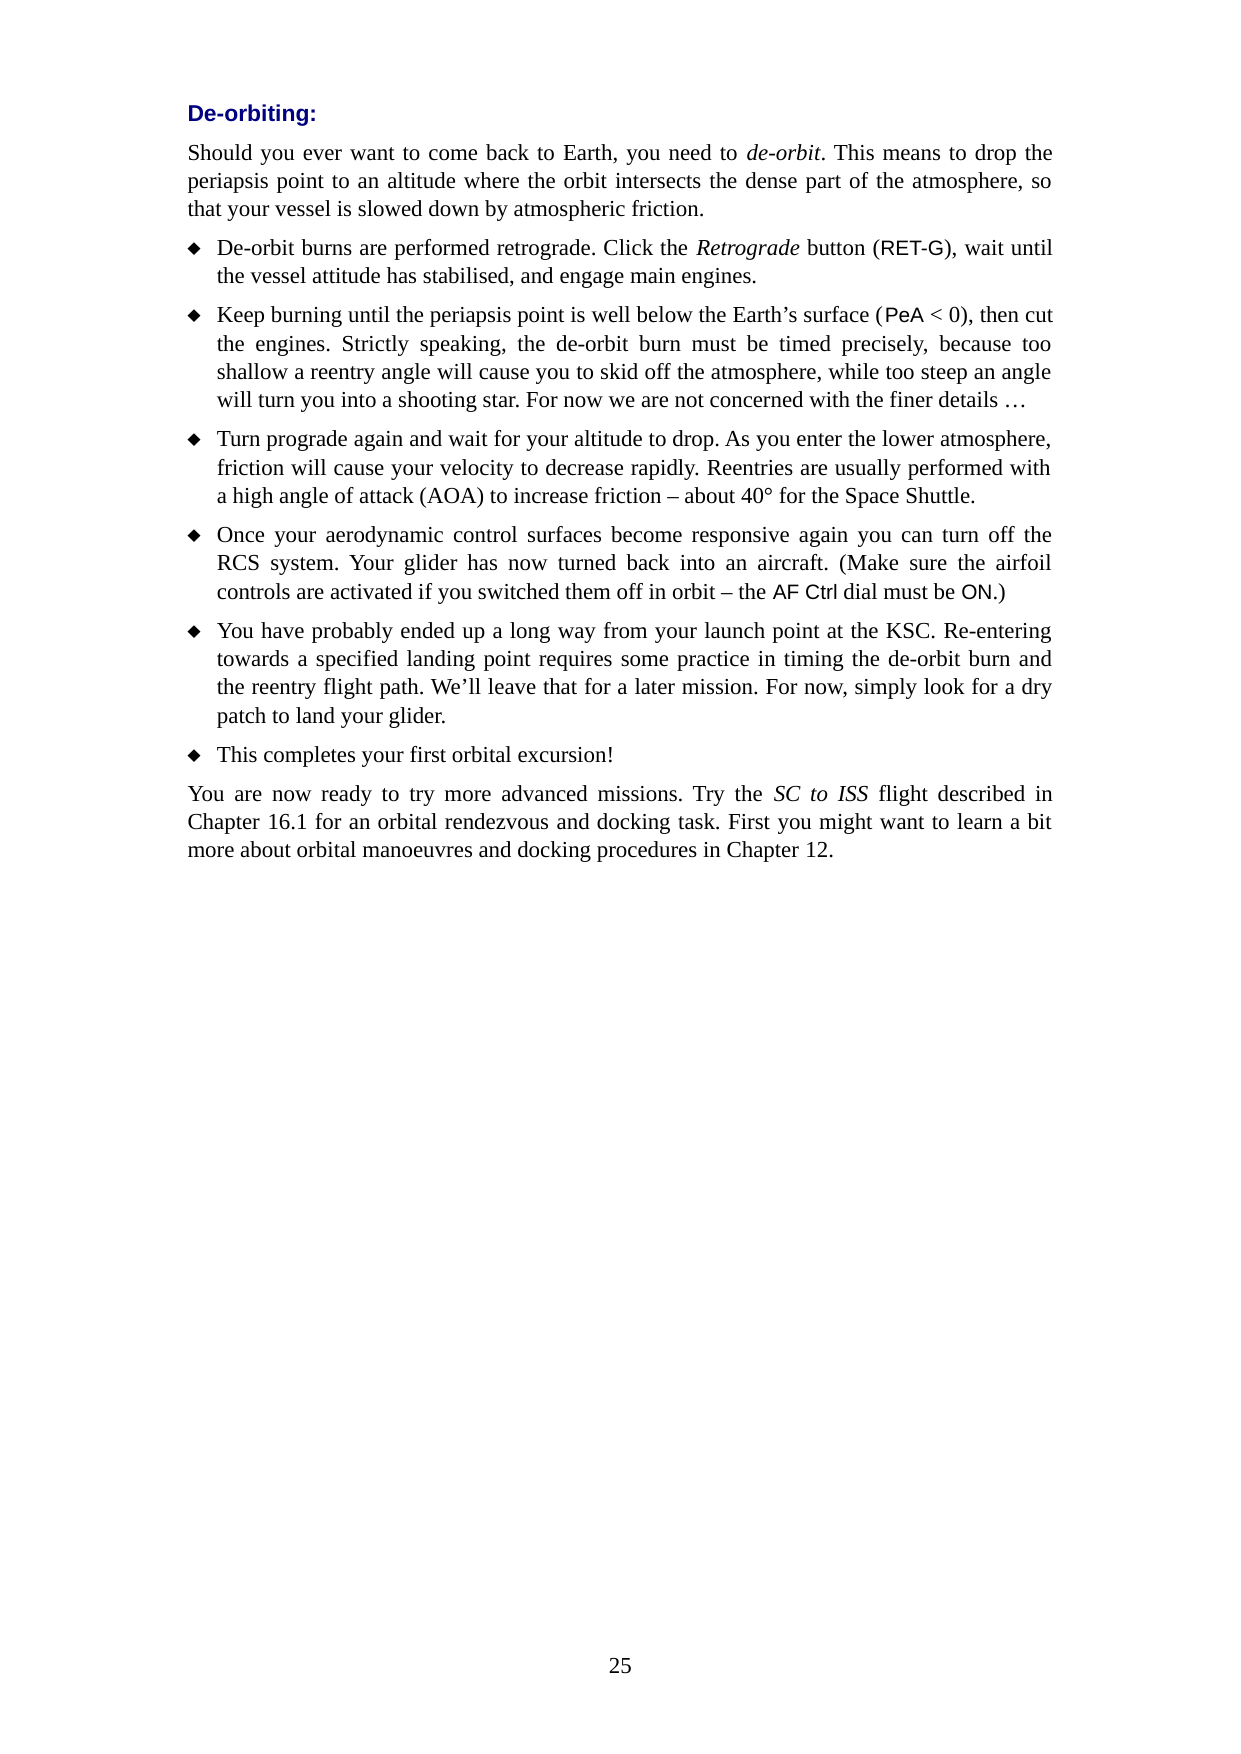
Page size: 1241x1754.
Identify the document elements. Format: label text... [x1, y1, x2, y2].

text Should you ever want to come back to Earth, you need to de-orbit. This means to drop the periapsis point to an altitude where the orbit intersects the dense part of the atmosphere, so that your vessel is slowed down by atmospheric friction. [187, 137, 1053, 222]
list This completes your first orbital excursion! [187, 739, 1053, 768]
list Once your aerodynamic control surfaces become responsive again you can turn off the RCS system. Your glider has now turned back into an aircraft. (Make sure the airfoil controls are activated if you switched them off in orbit – the AF Ctrl dial must be ON.) [187, 520, 1053, 605]
list Turn prograde again and wait for your altitude to drop. As you enter the lower atmosphere, friction will cause your velocity to decrease rapidly. Reentries are usually performed with a high angle of attack (AOA) to increase friction – about 40° for the Space Shuttle. [187, 424, 1053, 509]
list You have probably ended up a long way from your launch point at the KSC. Re-entering towards a specified landing point requires some practice in timing the de-orbit burn and the reentry flight path. We’ll leave that for a later mission. For now, simply look for a dry patch to land your glider. [187, 616, 1053, 729]
list Keep burning until the periapsis point is well below the Earth’s surface (PeA < 0), then cut the engines. Strictly speaking, the de-orbit burn must be timed precisely, because too shallow a reentry angle will cause you to skid off the atmosphere, while too steep an angle will turn you into a shooting star. For now we are not concerned with the finer details … [187, 300, 1053, 414]
list De-orbit burns are performed retrograde. Click the Retrograde button (RET-G), wait until the vessel attitude has stabilised, and engage main engines. [187, 233, 1053, 290]
subtitle De-orbiting: [187, 100, 1053, 127]
text You are now ready to try more advanced missions. Try the SC to ISS flight described in Chapter 16.1 for an orbital rendezvous and docking task. First you might want to learn a bit more about orbital manoeuvres and docking procedures in Chapter 12. [187, 778, 1053, 863]
